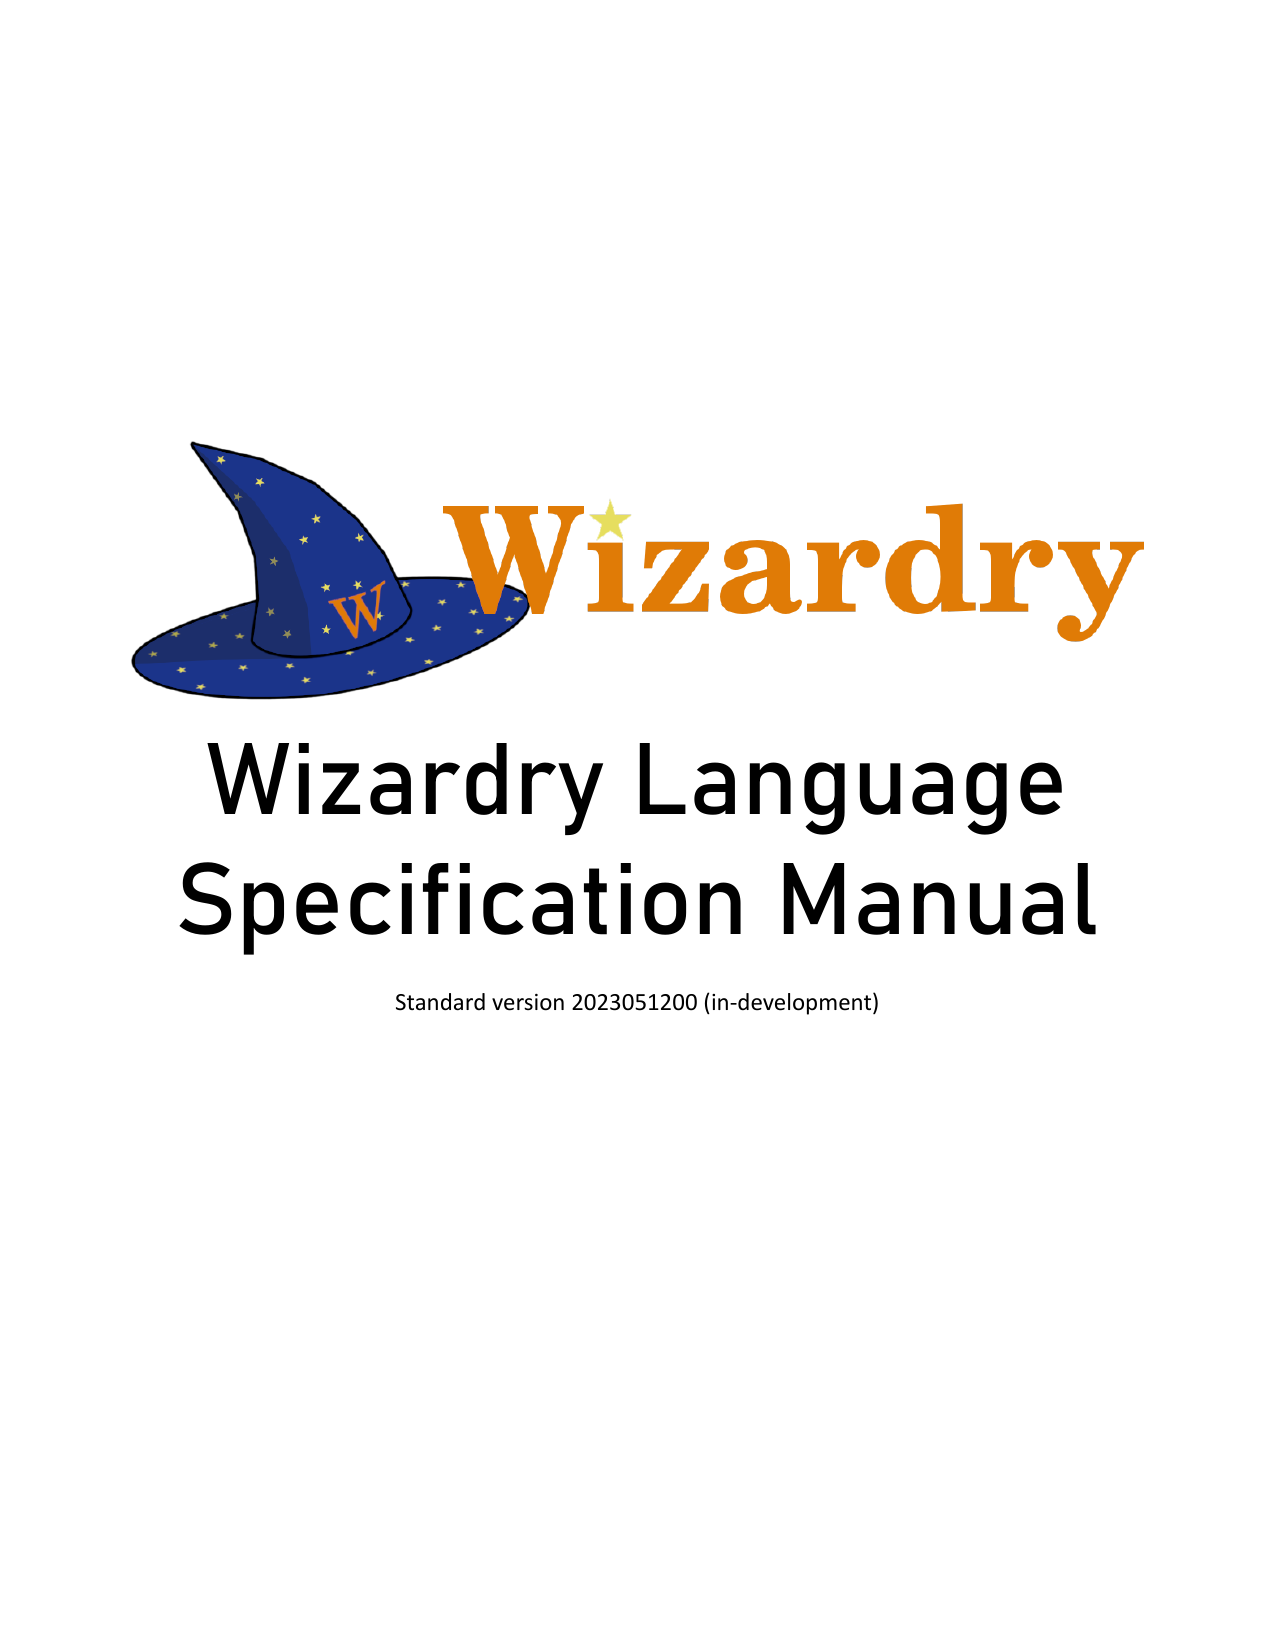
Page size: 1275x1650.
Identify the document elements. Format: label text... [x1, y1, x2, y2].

text Specification Manual [118, 835, 1157, 955]
text Wizardry Language [118, 716, 1157, 835]
text Standard version 2023051200 (in-development) [118, 986, 1157, 1016]
picture [118, 423, 1157, 716]
